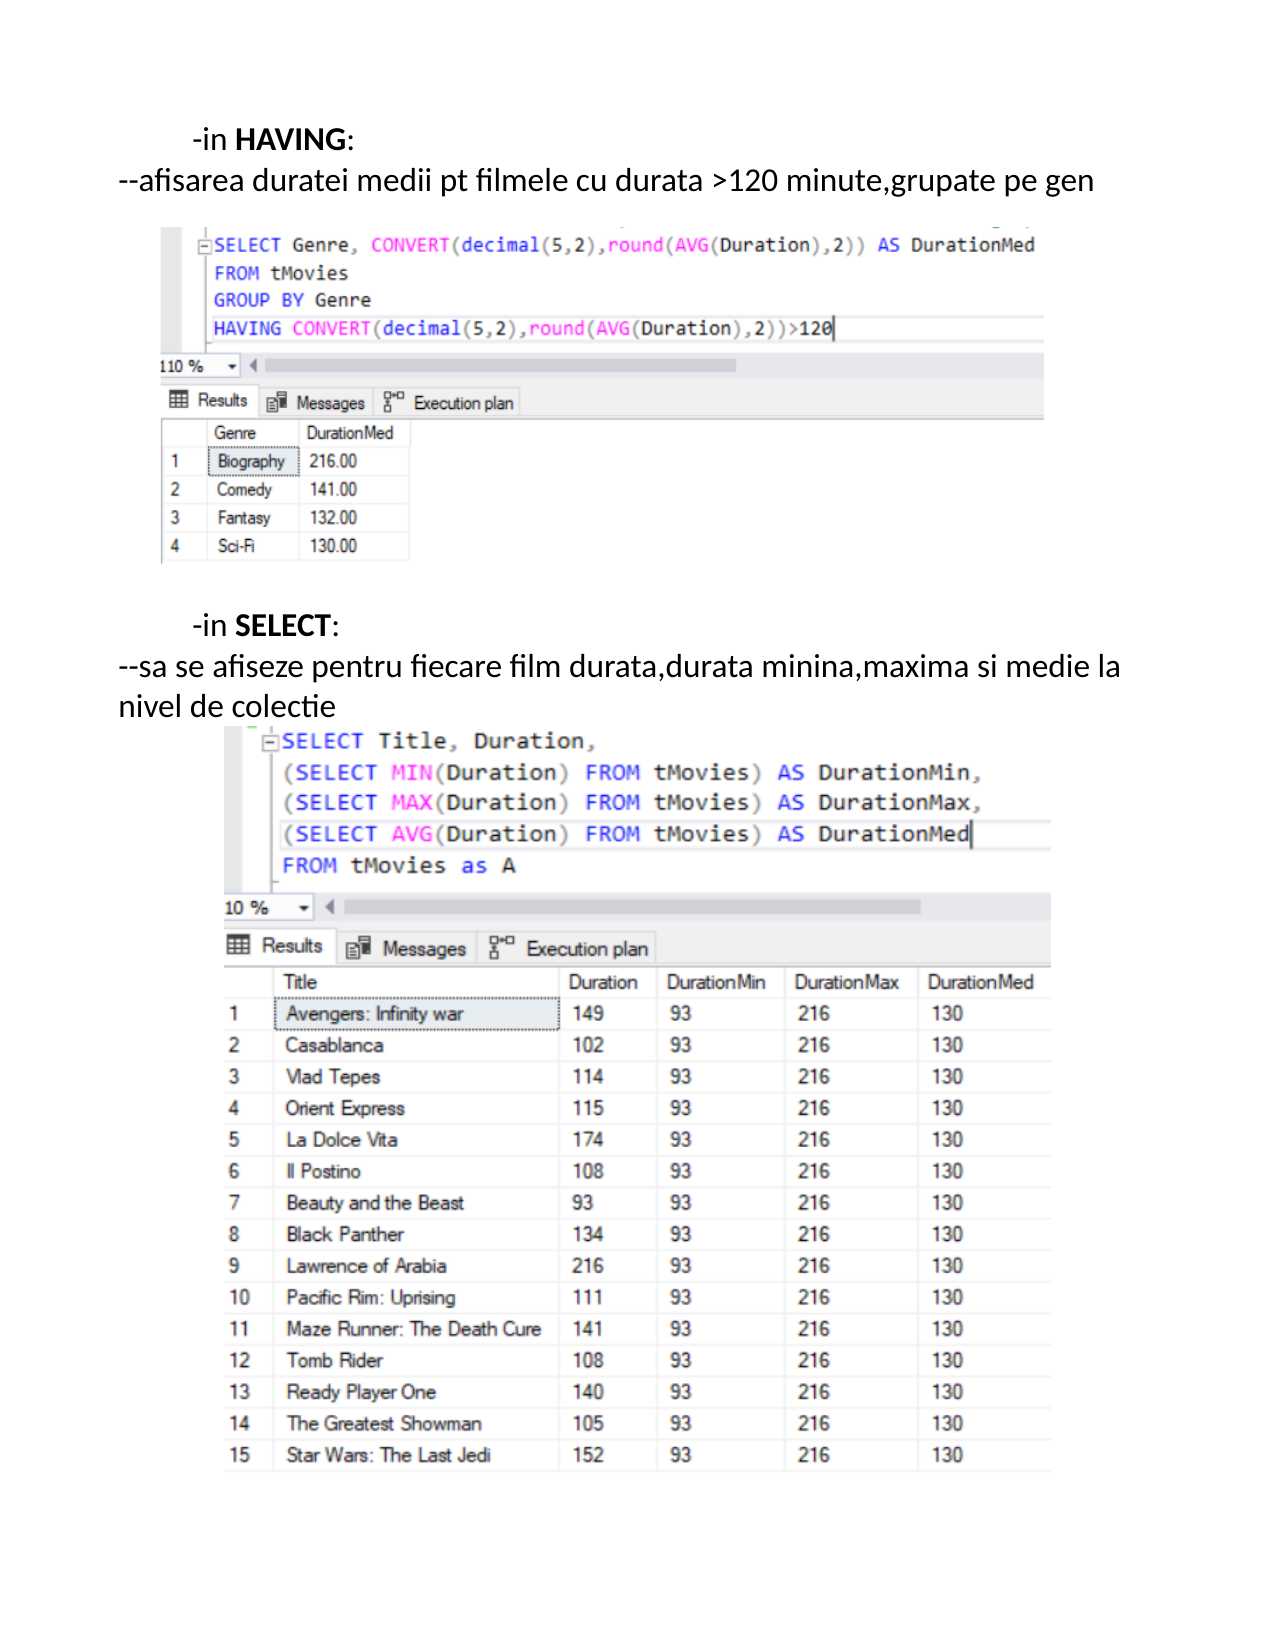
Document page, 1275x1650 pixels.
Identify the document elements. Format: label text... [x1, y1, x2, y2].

text --afisarea duratei medii pt filmele cu durata >120 minute,grupate pe gen [118, 159, 1157, 199]
picture [224, 726, 1051, 1483]
text -in HAVING: [118, 118, 1157, 159]
text --sa se afiseze pentru fiecare film durata,durata minina,maxima si medie la nivel de colectie [118, 645, 1157, 726]
picture [160, 227, 1044, 564]
text -in SELECT: [118, 604, 1157, 645]
